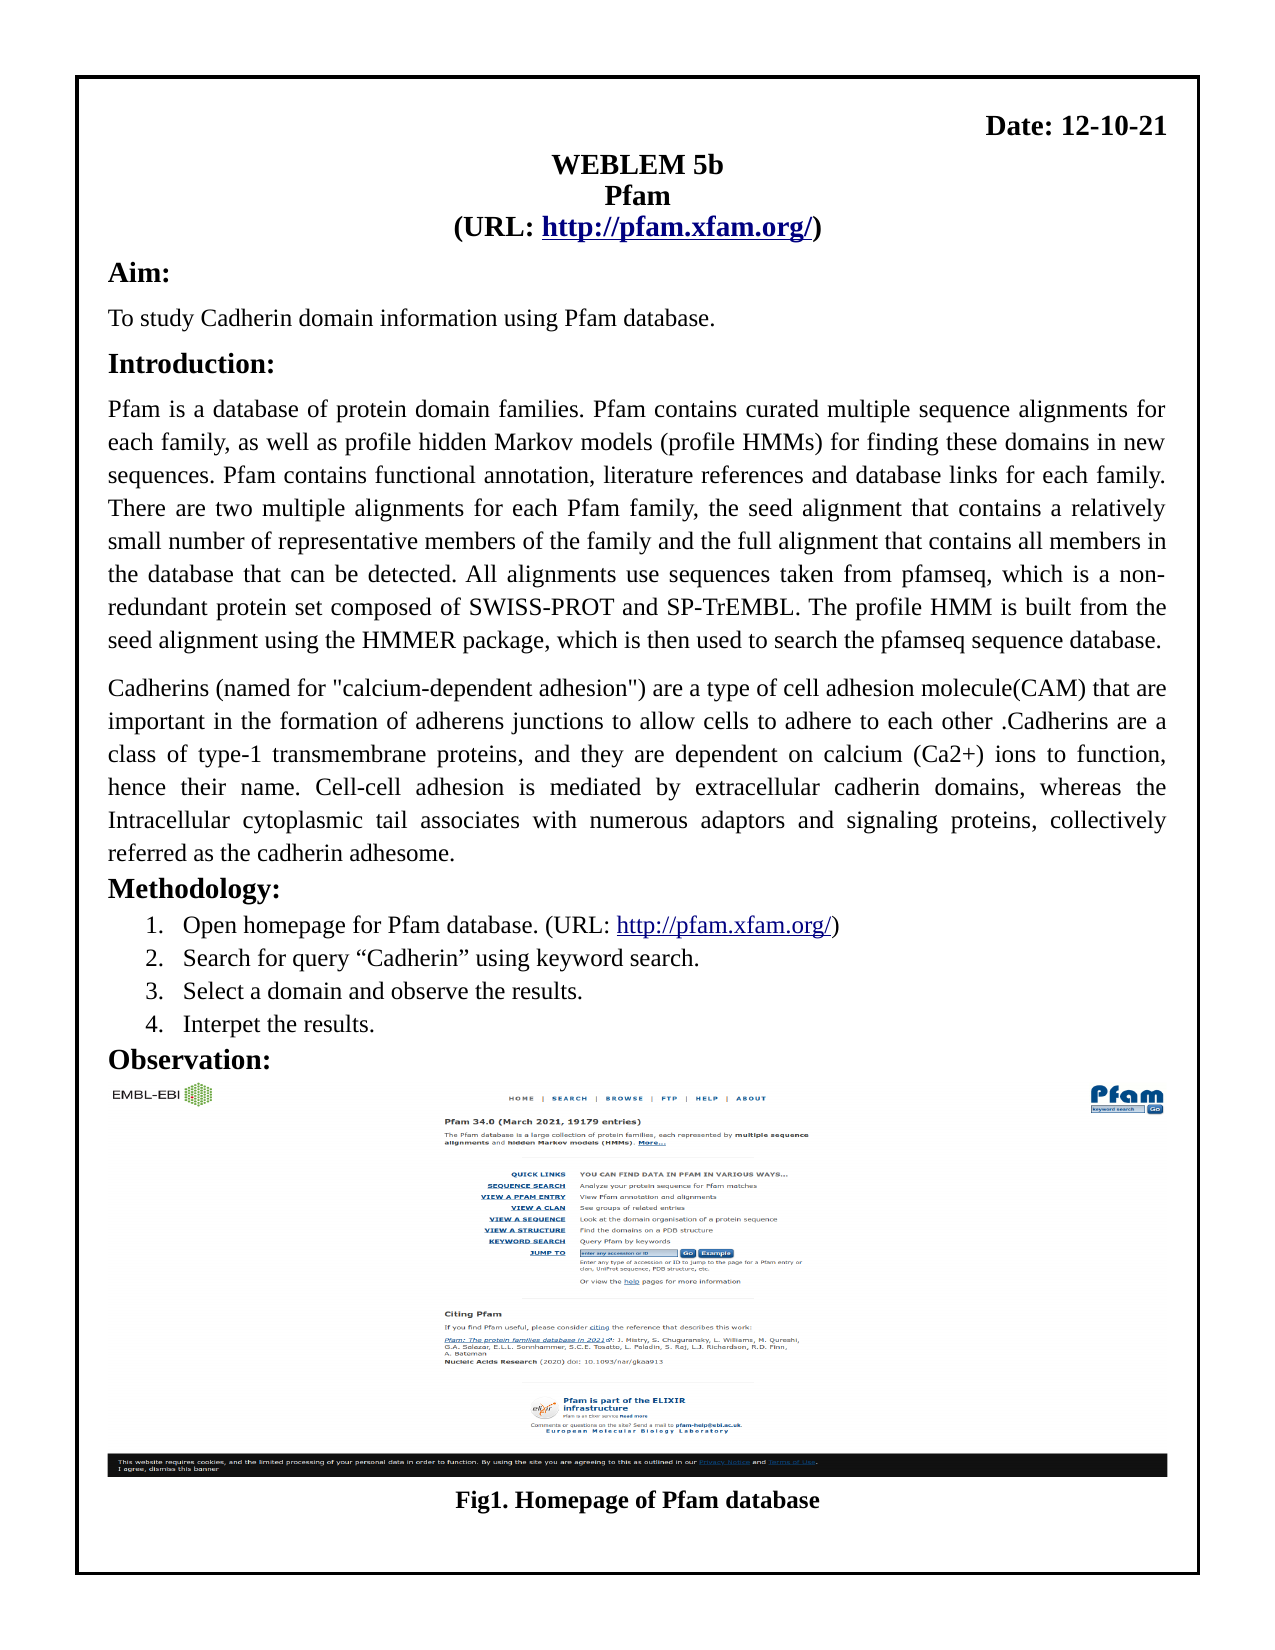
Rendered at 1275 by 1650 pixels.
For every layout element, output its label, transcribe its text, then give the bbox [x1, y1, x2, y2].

text Date: 12-10-21 [108, 108, 1167, 141]
picture [107, 1080, 1168, 1477]
list Select a domain and observe the results. [145, 976, 1167, 1004]
text (URL: http://pfam.xfam.org/) [583, 223, 621, 239]
text Pfam [108, 192, 1167, 209]
text Fig1. Homepage of Pfam database [108, 1477, 1167, 1514]
text Introduction: [108, 346, 1167, 380]
text Observation: [108, 1042, 1167, 1075]
text Aim: [108, 255, 1167, 288]
list Search for query “Cadherin” using keyword search. [145, 943, 1167, 972]
text (URL: http://pfam.xfam.org/) [108, 223, 458, 240]
text (URL: http://pfam.xfam.org/) [625, 223, 792, 239]
text (URL: http://pfam.xfam.org/) [817, 223, 1167, 240]
list Interpet the results. [145, 1009, 1167, 1038]
text Methodology: [108, 871, 1167, 905]
text WEBLEM 5b [108, 161, 1167, 177]
text Cadherins (named for "calcium-dependent adhesion") are a type of cell adhesion molecule(CAM) that are important in the formation of adherens junctions to allow cells to adhere to each other .Cadherins are a class of type-1 transmembrane proteins, and they are dependent on calcium (Ca2+) ions to function, hence their name. Cell-cell adhesion is mediated by extracellular cadherin domains, whereas the Intracellular cytoplasmic tail associates with numerous adaptors and signaling proteins, collectively referred as the cadherin adhesome. [108, 673, 1167, 867]
text Pfam is a database of protein domain families. Pfam contains curated multiple sequence alignments for each family, as well as profile hidden Markov models (profile HMMs) for finding these domains in new sequences. Pfam contains functional annotation, literature references and database links for each family. There are two multiple alignments for each Pfam family, the seed alignment that contains a relatively small number of representative members of the family and the full alignment that contains all members in the database that can be detected. All alignments use sequences taken from pfamseq, which is a non-redundant protein set composed of SWISS-PROT and SP-TrEMBL. The profile HMM is built from the seed alignment using the HMMER package, which is then used to search the pfamseq sequence database. [108, 394, 1167, 654]
text To study Cadherin domain information using Pfam database. [108, 303, 1167, 332]
text (URL: http://pfam.xfam.org/) [458, 223, 579, 240]
list Open homepage for Pfam database. (URL: http://pfam.xfam.org/) [145, 910, 1167, 938]
